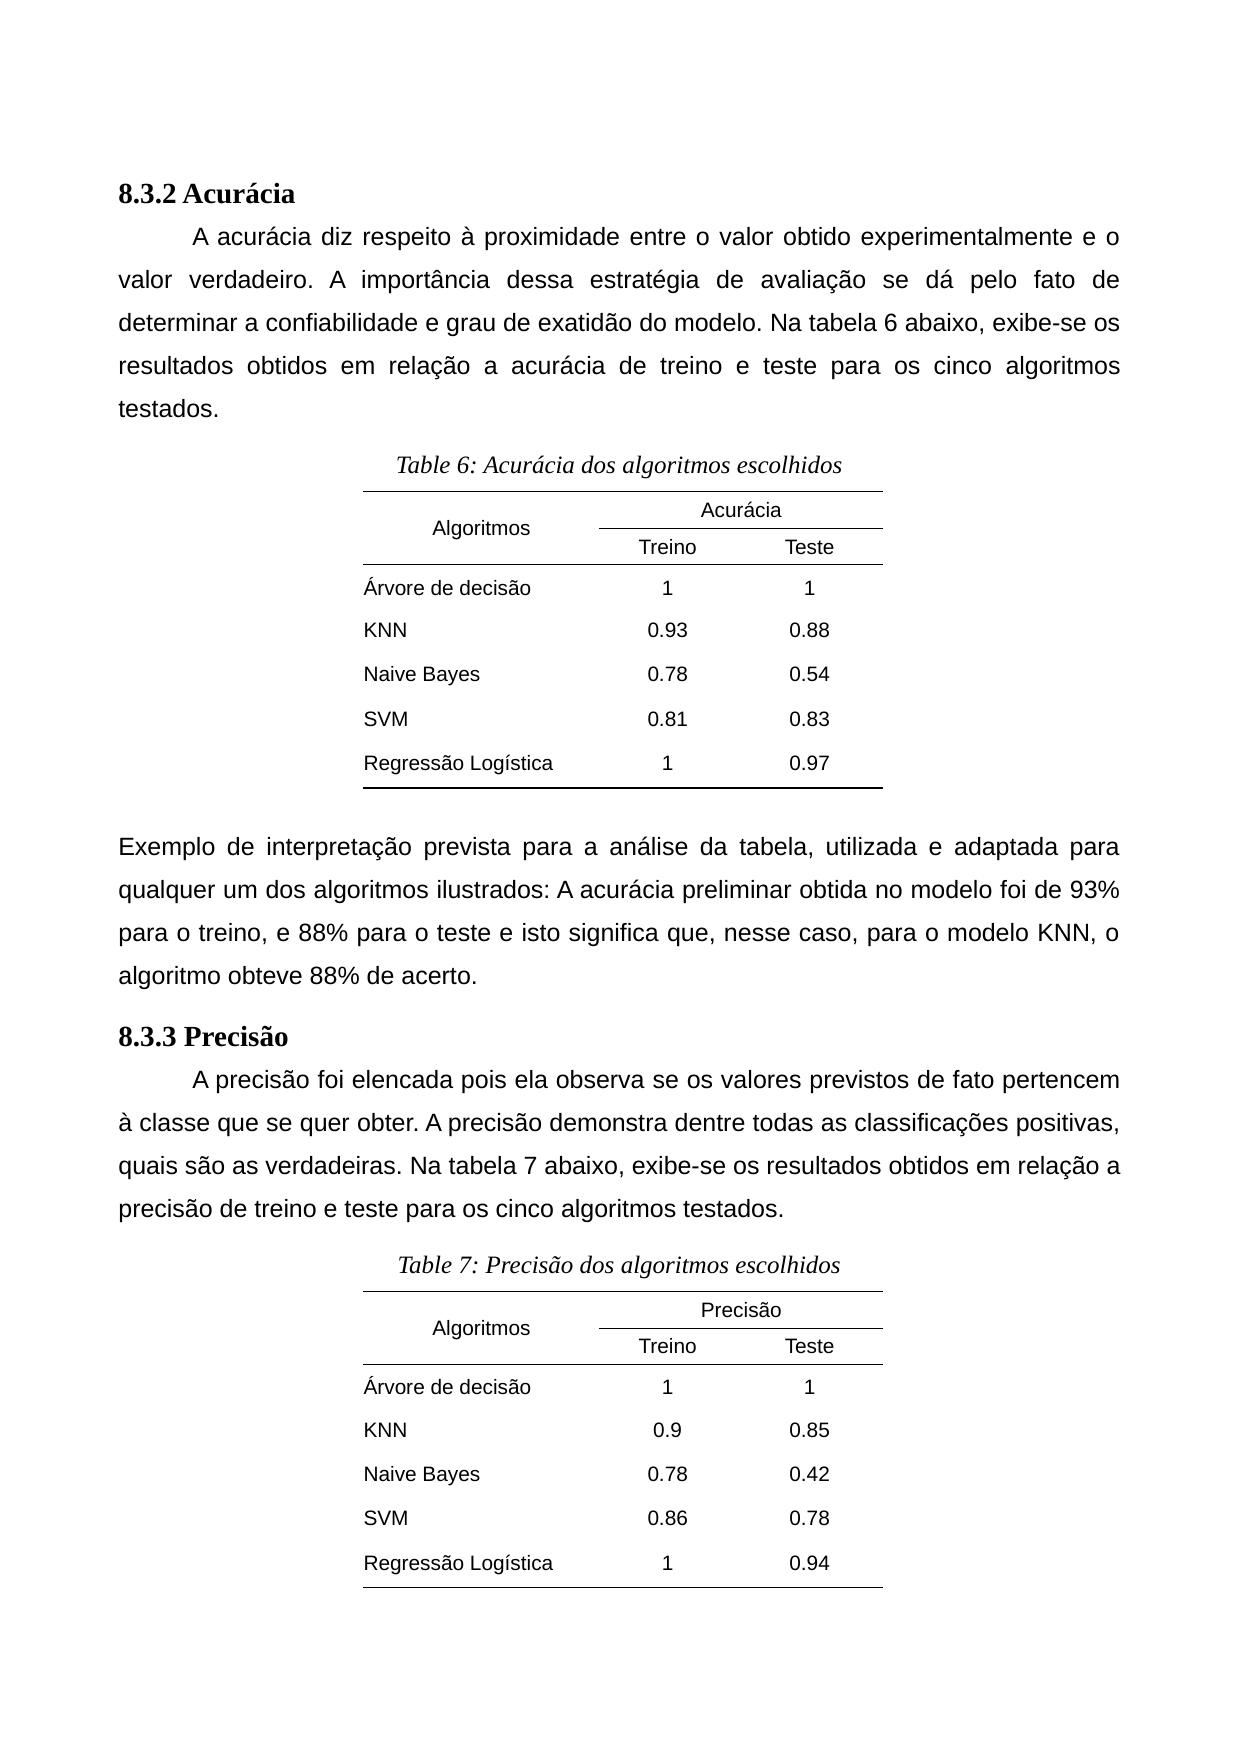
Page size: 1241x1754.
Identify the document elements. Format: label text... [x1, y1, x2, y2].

table_cell 0.85 [736, 1409, 883, 1451]
table_cell Teste [736, 529, 883, 564]
table_cell 0.93 [599, 610, 736, 651]
table_cell Teste [736, 1329, 883, 1364]
table_cell Naive Bayes [363, 1451, 599, 1497]
table_header Acurácia [599, 492, 883, 528]
table_cell 0.9 [599, 1409, 736, 1451]
table_cell 0.86 [599, 1498, 736, 1539]
table_cell KNN [363, 1409, 599, 1451]
table_cell KNN [363, 610, 599, 651]
table_cell Árvore de decisão [363, 1365, 599, 1409]
table_cell 0.88 [736, 610, 883, 651]
table_cell 1 [736, 565, 883, 609]
table_cell Regressão Logística [363, 1539, 599, 1587]
text Table 6: Acurácia dos algoritmos escolhidos [118, 450, 1122, 479]
text A precisão foi elencada pois ela observa se os valores previstos de fato pertencem à classe que se quer obter. A precisão demonstra dentre todas as classificações positivas, quais são as verdadeiras. Na tabela 7 abaixo, exibe-se os resultados obtidos em relação a precisão de treino e teste para os cinco algoritmos testados. [118, 1065, 1122, 1223]
table_cell 0.97 [736, 739, 883, 787]
table_cell Árvore de decisão [363, 565, 599, 609]
table_cell 0.83 [736, 698, 883, 739]
table_cell Treino [599, 1329, 736, 1364]
table_cell 1 [599, 565, 736, 609]
table_cell Regressão Logística [363, 739, 599, 787]
table_cell 1 [599, 739, 736, 787]
subtitle 8.3.3 Precisão [118, 1019, 1122, 1052]
table_header Precisão [599, 1292, 883, 1327]
text Table 7: Precisão dos algoritmos escolhidos [118, 1250, 1122, 1278]
table_cell 1 [736, 1365, 883, 1409]
table_cell 0.94 [736, 1539, 883, 1587]
table_cell Naive Bayes [363, 651, 599, 698]
table_cell 1 [599, 1539, 736, 1587]
table_header Algoritmos [363, 1292, 599, 1364]
subtitle 8.3.2 Acurácia [118, 176, 1122, 209]
text Exemplo de interpretação prevista para a análise da tabela, utilizada e adaptada para qualquer um dos algoritmos ilustrados: A acurácia preliminar obtida no modelo foi de 93% para o treino, e 88% para o teste e isto significa que, nesse caso, para o modelo KNN, o algoritmo obteve 88% de acerto. [118, 832, 1122, 990]
table_cell Treino [599, 529, 736, 564]
table_cell 0.78 [599, 1451, 736, 1497]
table_cell 0.54 [736, 651, 883, 698]
table_cell 0.78 [599, 651, 736, 698]
table_header Algoritmos [363, 492, 599, 564]
table_cell 0.81 [599, 698, 736, 739]
text A acurácia diz respeito à proximidade entre o valor obtido experimentalmente e o valor verdadeiro. A importância dessa estratégia de avaliação se dá pelo fato de determinar a confiabilidade e grau de exatidão do modelo. Na tabela 6 abaixo, exibe-se os resultados obtidos em relação a acurácia de treino e teste para os cinco algoritmos testados. [118, 222, 1122, 423]
table_cell 1 [599, 1365, 736, 1409]
table_cell SVM [363, 698, 599, 739]
table_cell 0.42 [736, 1451, 883, 1497]
table_cell SVM [363, 1498, 599, 1539]
table_cell 0.78 [736, 1498, 883, 1539]
